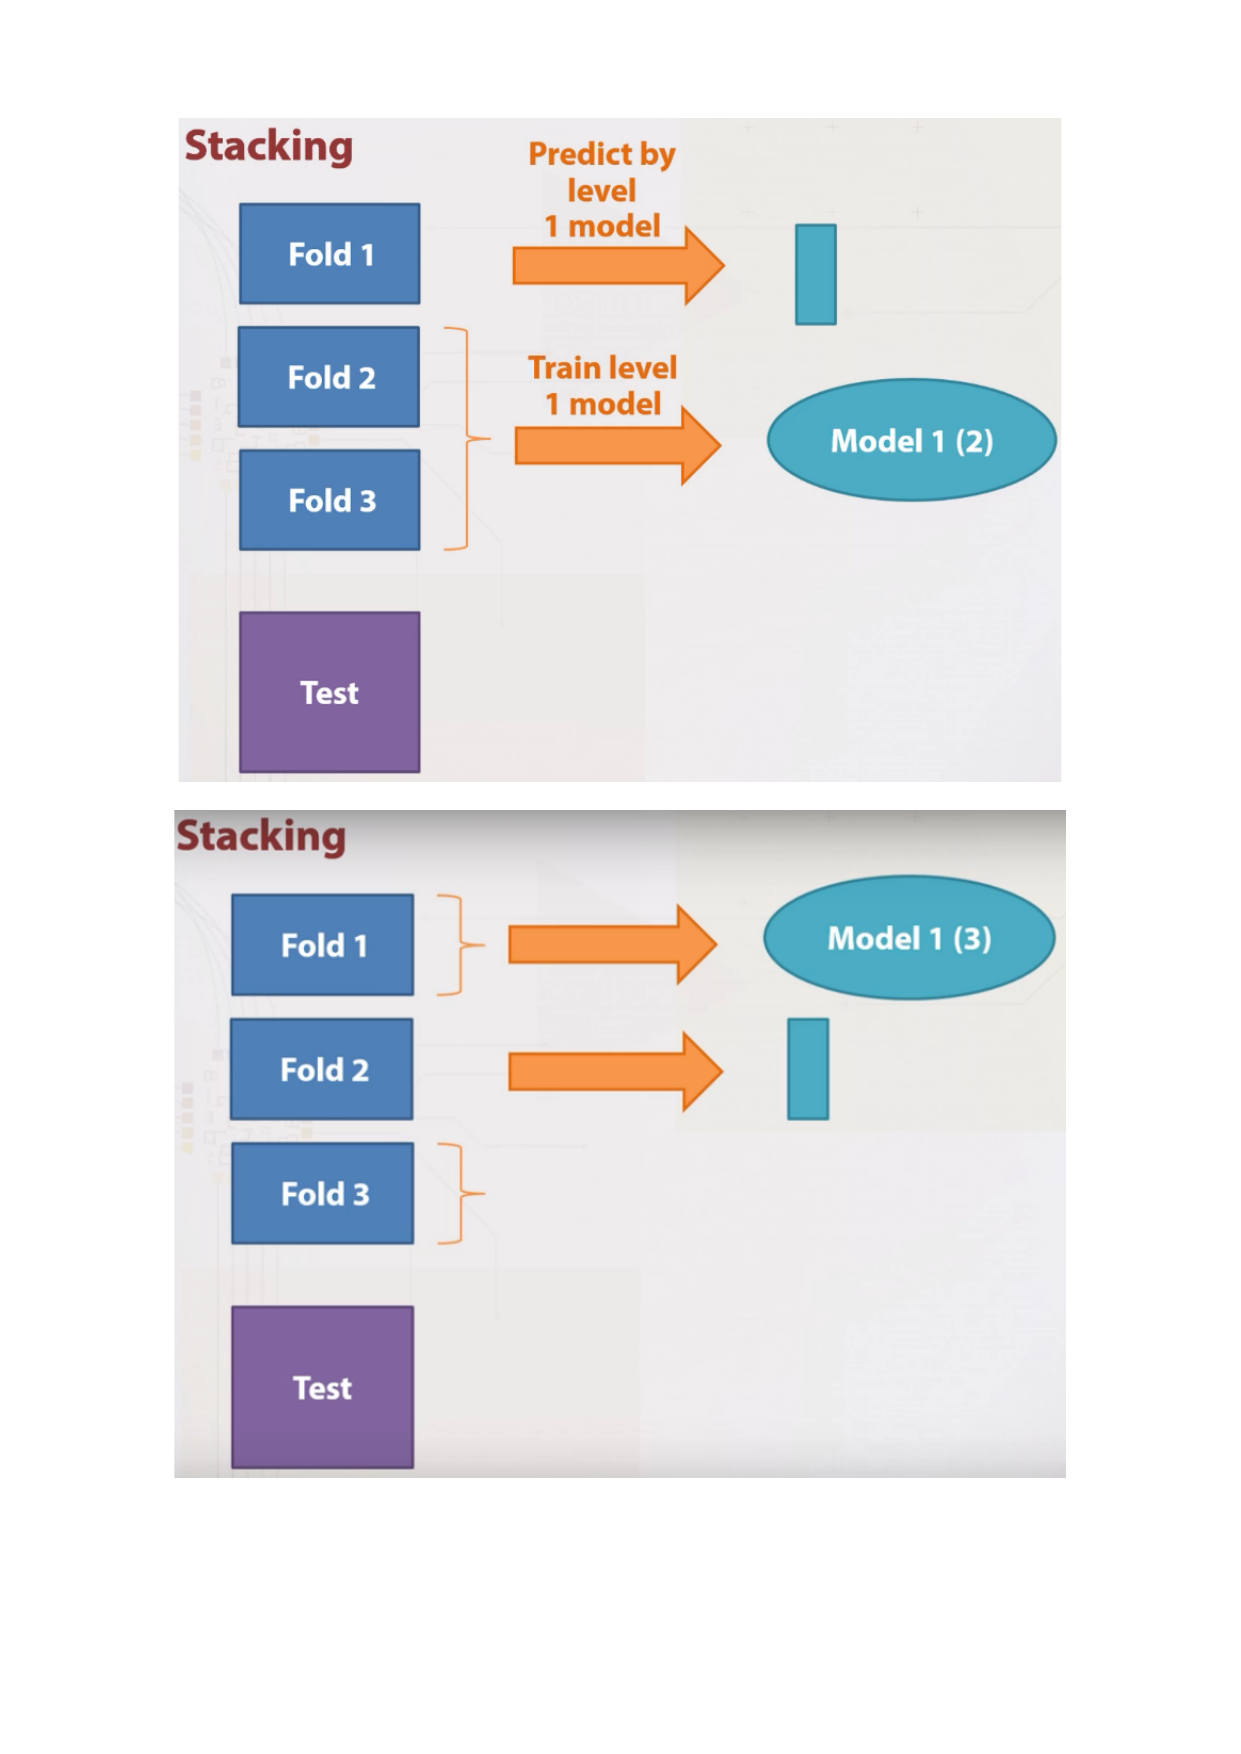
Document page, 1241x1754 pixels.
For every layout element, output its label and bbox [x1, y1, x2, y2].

picture [174, 810, 1066, 1478]
picture [178, 118, 1062, 782]
